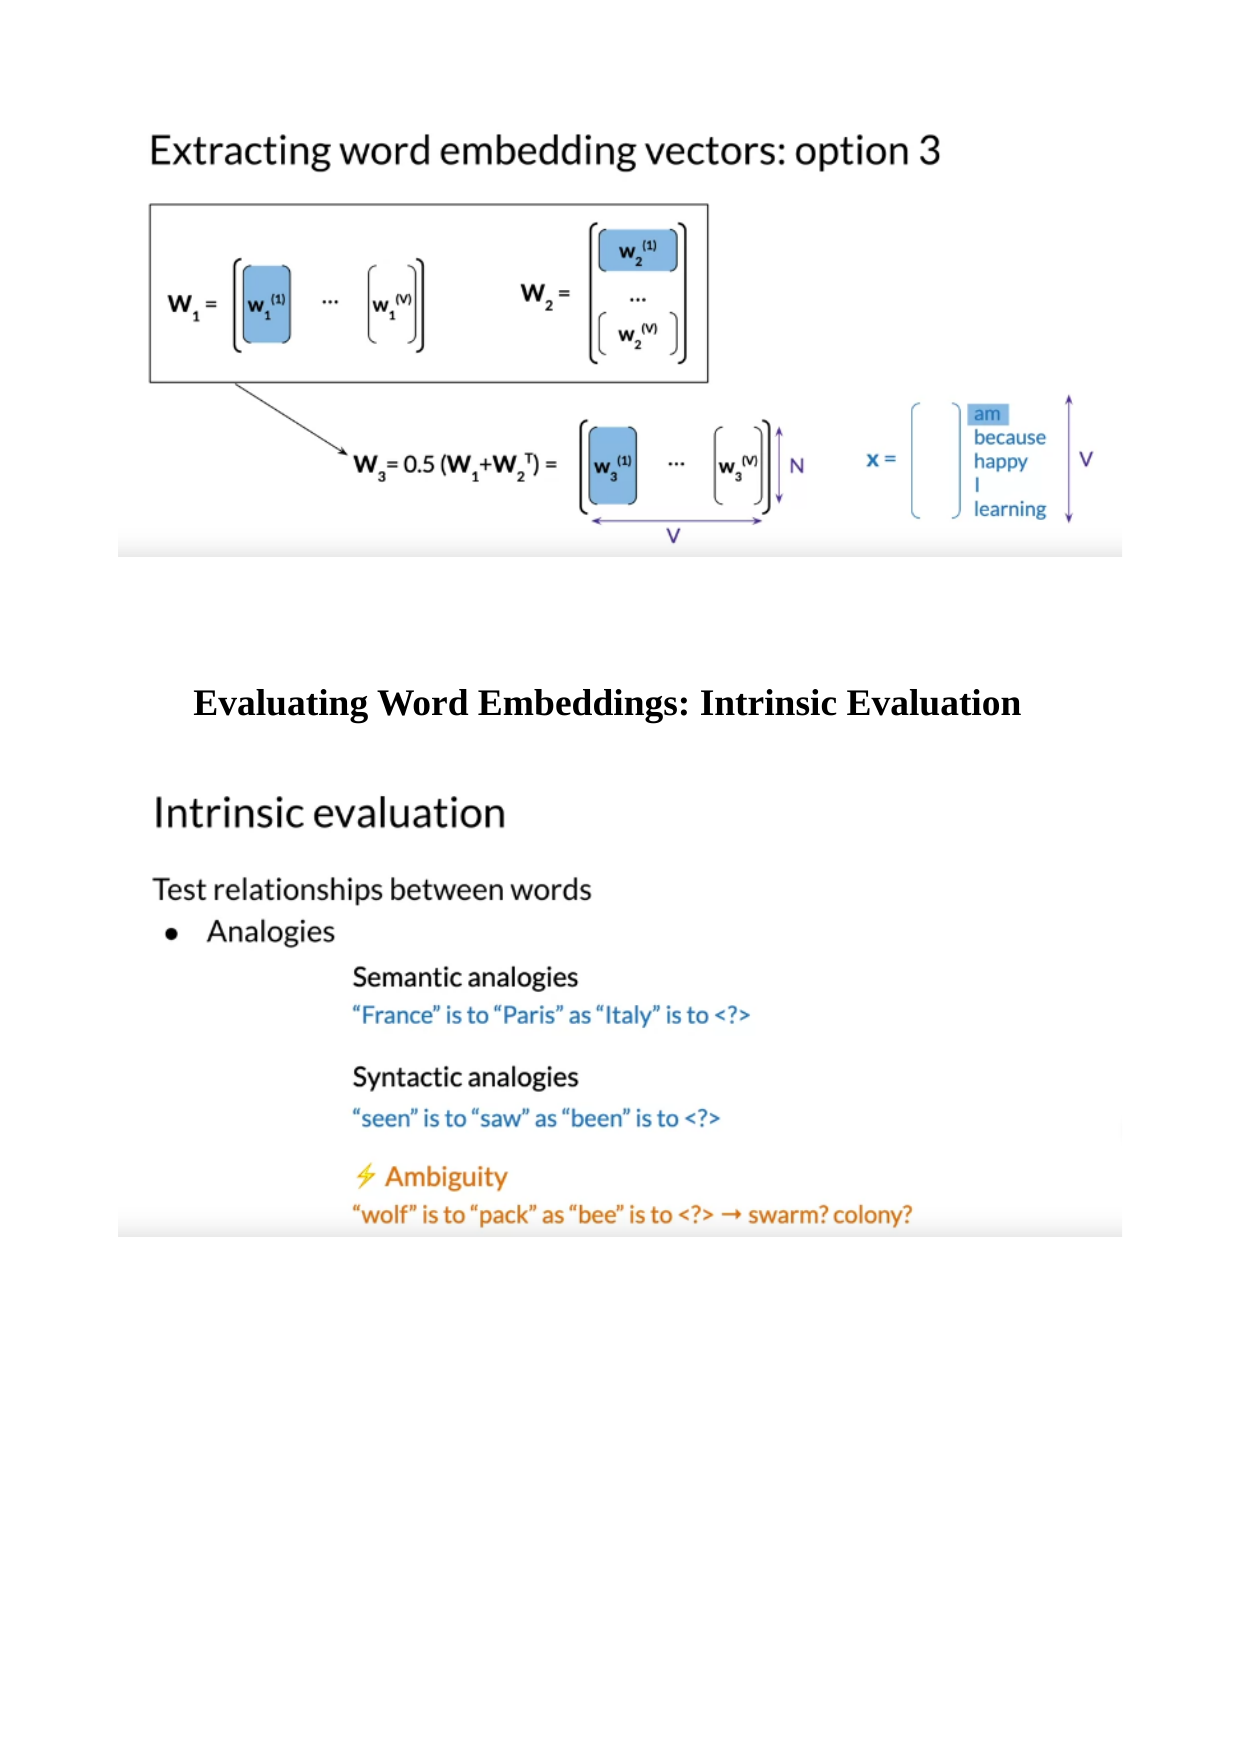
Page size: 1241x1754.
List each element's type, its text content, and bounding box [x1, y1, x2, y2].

picture [118, 784, 1123, 1237]
picture [118, 118, 1123, 557]
subtitle Evaluating Word Embeddings: Intrinsic Evaluation [118, 681, 1122, 724]
